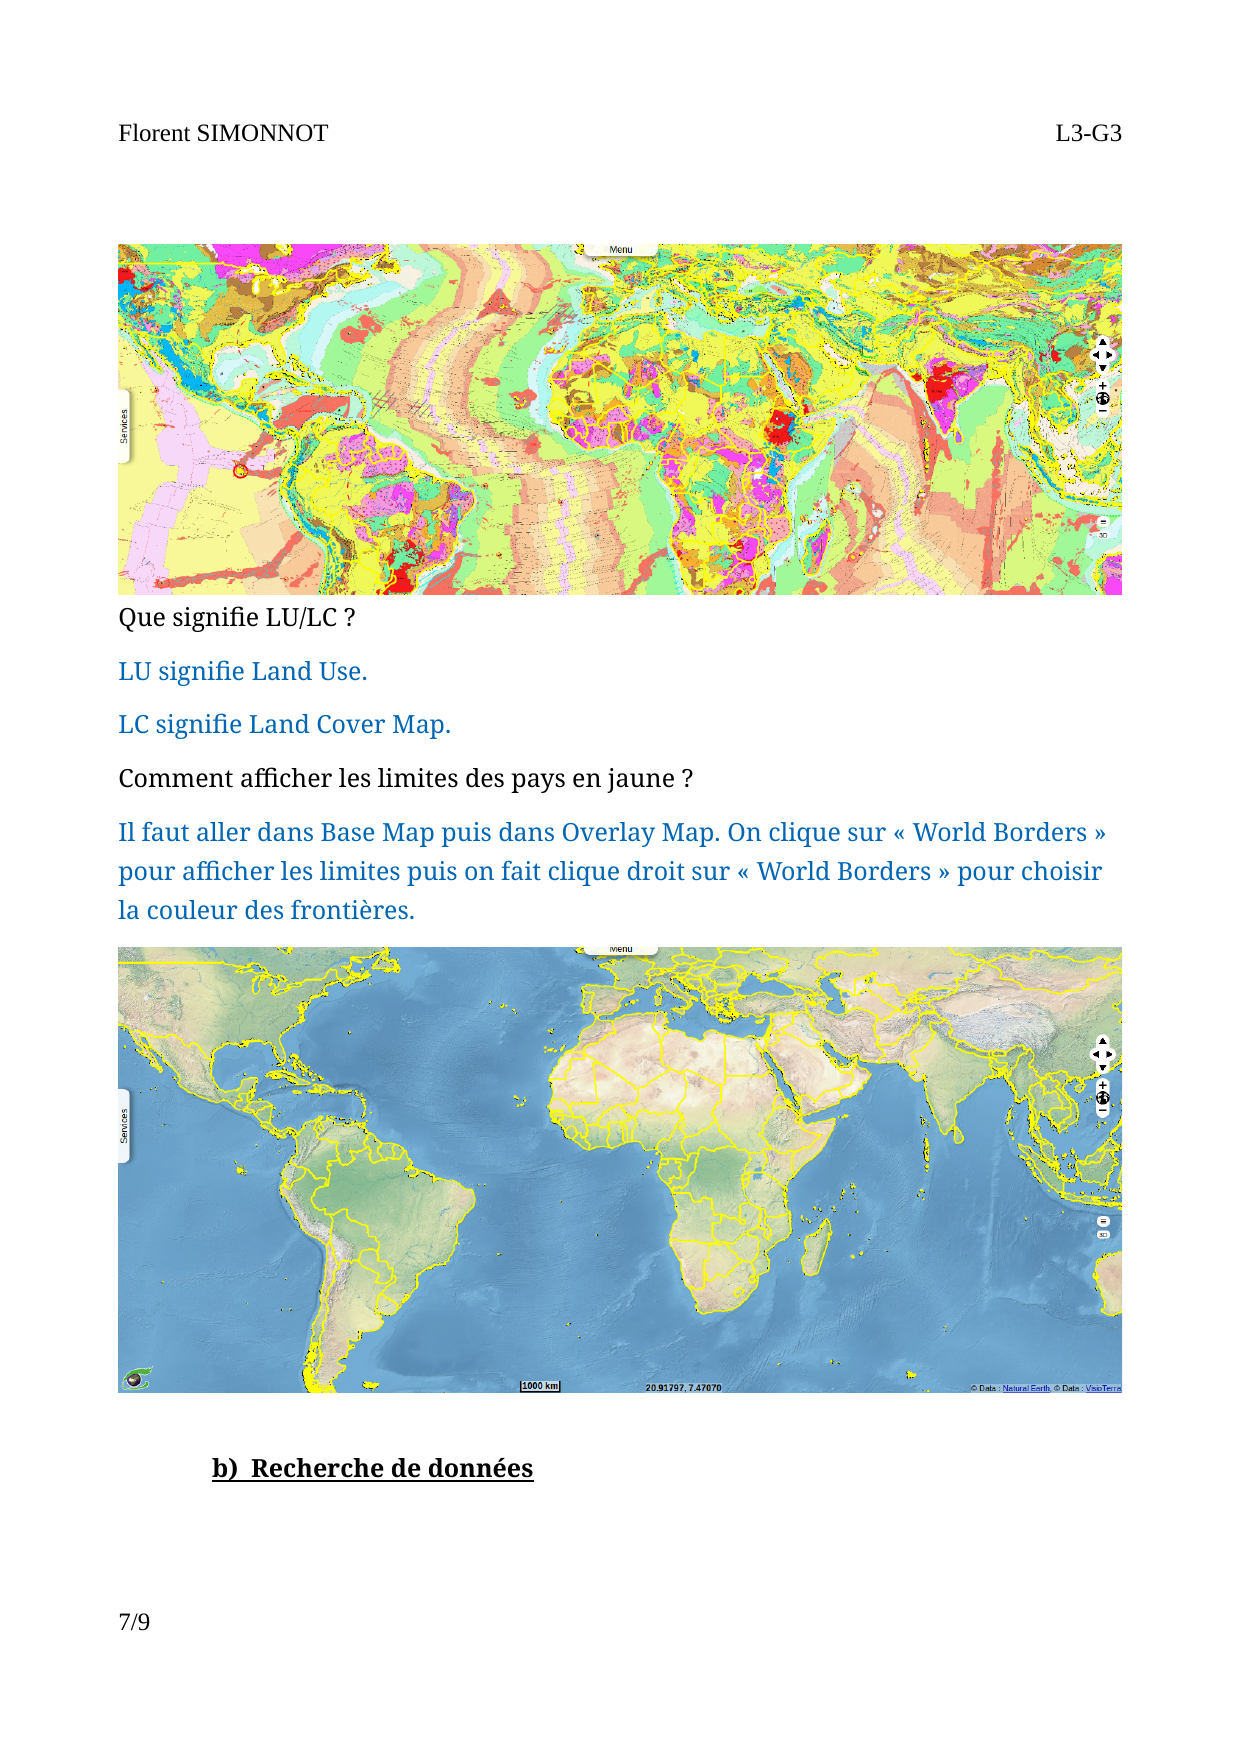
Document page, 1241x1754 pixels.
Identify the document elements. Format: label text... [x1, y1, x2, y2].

text Comment afficher les limites des pays en jaune ? [118, 761, 1122, 795]
picture [134, 244, 1122, 595]
text Il faut aller dans Base Map puis dans Overlay Map. On clique sur « World Borders » pour afficher les limites puis on fait clique droit sur « World Borders » pour choisir la couleur des frontières. [118, 814, 1122, 927]
text b) Recherche de données [118, 1451, 1122, 1485]
text LU signifie Land Use. [118, 653, 1122, 687]
text LC signifie Land Cover Map. [118, 707, 1122, 741]
text Que signifie LU/LC ? [118, 230, 1122, 634]
picture [118, 947, 1123, 1393]
